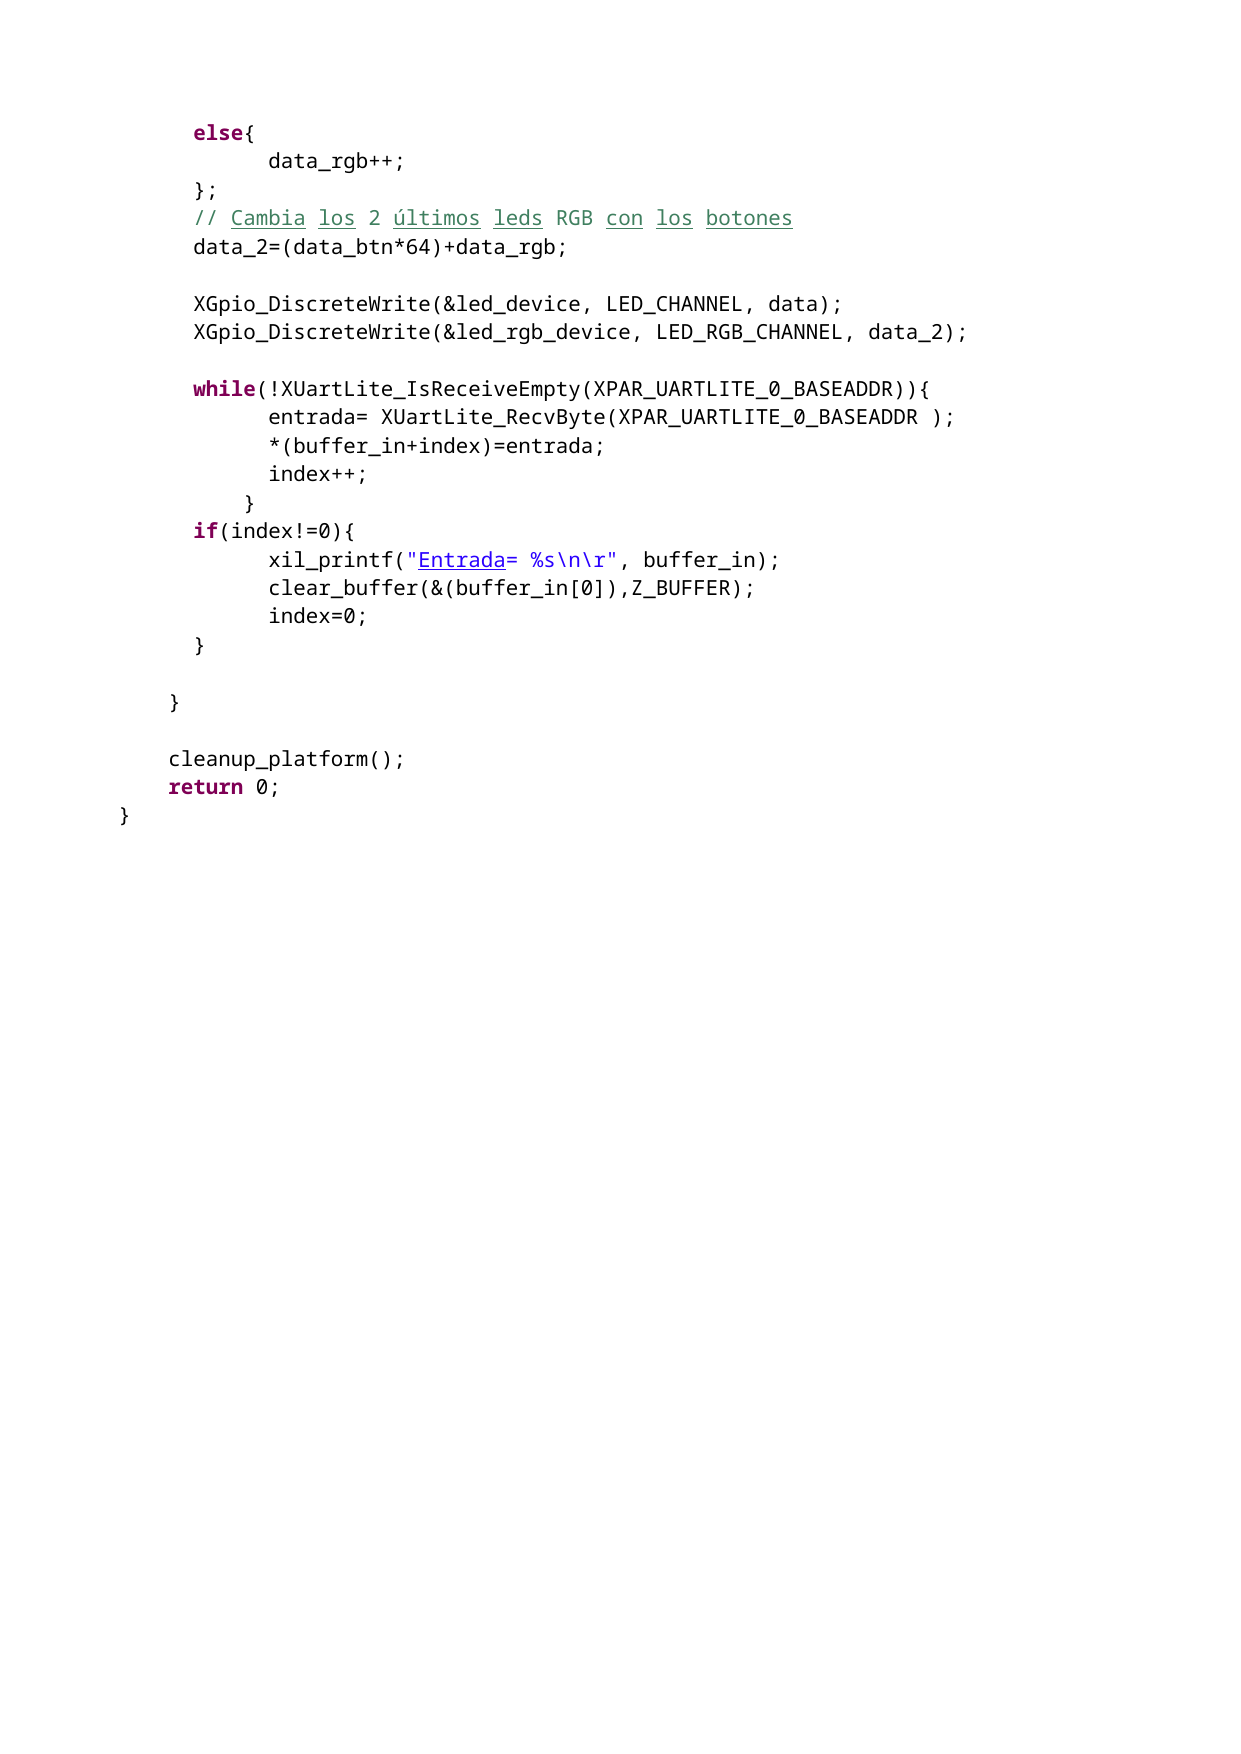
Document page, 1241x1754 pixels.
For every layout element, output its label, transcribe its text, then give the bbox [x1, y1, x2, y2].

text XGpio_DiscreteWrite(&led_rgb_device, LED_RGB_CHANNEL, data_2); [118, 317, 1122, 346]
text index=0; [118, 602, 1122, 630]
text data_rgb++; [118, 147, 1122, 175]
text XGpio_DiscreteWrite(&led_device, LED_CHANNEL, data); [118, 289, 1122, 317]
text } [118, 687, 1122, 715]
text } [118, 801, 1122, 829]
text }; [118, 175, 1122, 203]
text cleanup_platform(); [118, 744, 1122, 772]
text while(!XUartLite_IsReceiveEmpty(XPAR_UARTLITE_0_BASEADDR)){ [118, 374, 1122, 402]
text if(index!=0){ [118, 516, 1122, 545]
text index++; [118, 459, 1122, 488]
text return 0; [118, 772, 1122, 801]
text *(buffer_in+index)=entrada; [118, 431, 1122, 459]
text xil_printf("Entrada= %s\n\r", buffer_in); [118, 545, 1122, 573]
text } [118, 630, 1122, 658]
text // Cambia los 2 últimos leds RGB con los botones [118, 203, 1122, 232]
text } [118, 488, 1122, 516]
text else{ [118, 118, 1122, 147]
text entrada= XUartLite_RecvByte(XPAR_UARTLITE_0_BASEADDR ); [118, 402, 1122, 431]
text data_2=(data_btn*64)+data_rgb; [118, 232, 1122, 260]
text clear_buffer(&(buffer_in[0]),Z_BUFFER); [118, 573, 1122, 602]
